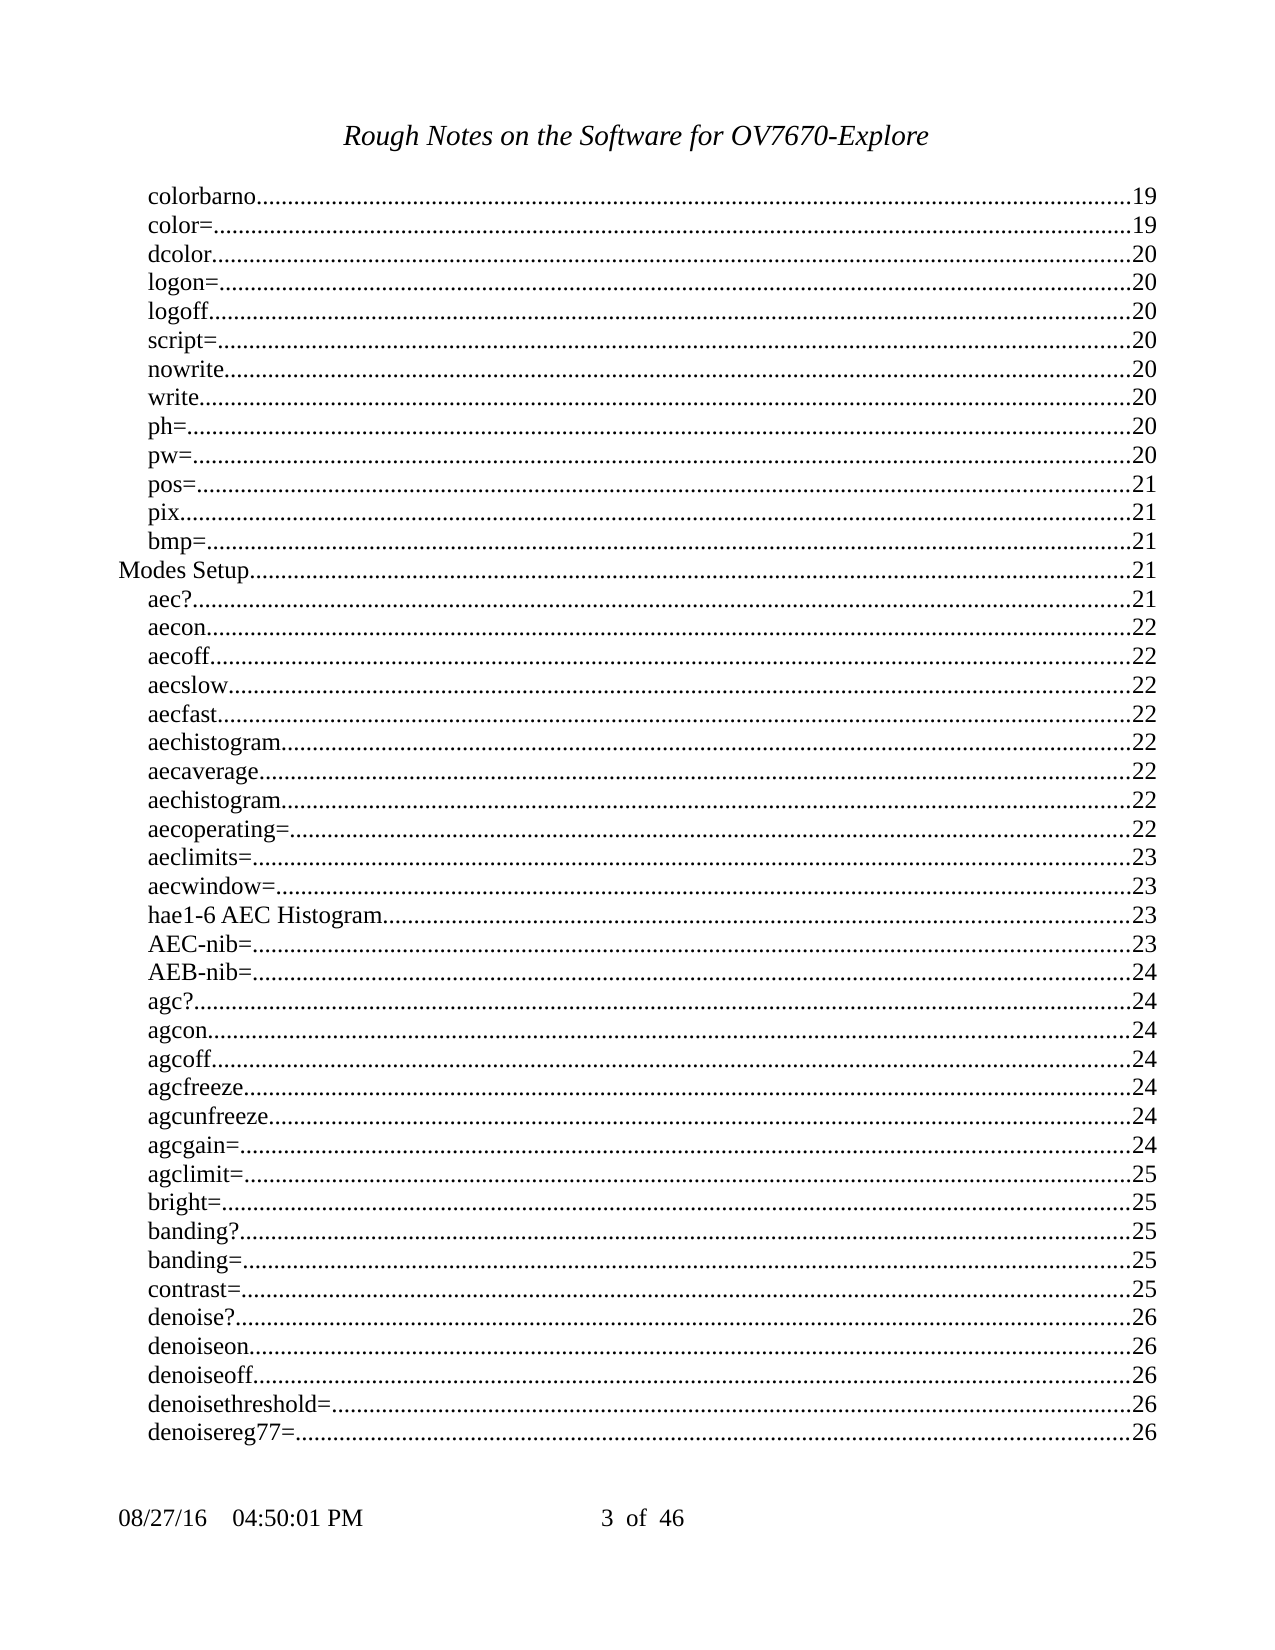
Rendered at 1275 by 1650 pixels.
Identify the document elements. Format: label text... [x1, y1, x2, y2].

text dcolor 20 [148, 239, 1157, 267]
text aechistogram 22 [148, 727, 1157, 756]
text script= 20 [148, 325, 1157, 354]
text pix 21 [148, 497, 1157, 526]
text agcon 24 [148, 1015, 1157, 1044]
text banding= 25 [148, 1245, 1157, 1274]
text ph= 20 [148, 411, 1157, 440]
text Modes Setup 21 [118, 555, 1157, 584]
text pw= 20 [148, 440, 1157, 469]
text agcoff 24 [148, 1044, 1157, 1072]
text aecslow 22 [148, 670, 1157, 699]
text logon= 20 [148, 267, 1157, 296]
text aecoperating= 22 [148, 814, 1157, 842]
text agcunfreeze 24 [148, 1101, 1157, 1130]
text bright= 25 [148, 1187, 1157, 1216]
text aecon 22 [148, 612, 1157, 641]
text aecfast 22 [148, 699, 1157, 727]
text logoff 20 [148, 296, 1157, 325]
text nowrite 20 [148, 354, 1157, 382]
text denoisethreshold= 26 [148, 1389, 1157, 1417]
text denoisereg77= 26 [148, 1417, 1157, 1446]
text agcfreeze 24 [148, 1072, 1157, 1101]
text agc? 24 [148, 986, 1157, 1015]
text write 20 [148, 382, 1157, 411]
text denoise? 26 [148, 1302, 1157, 1331]
text agcgain= 24 [148, 1130, 1157, 1159]
text aechistogram 22 [148, 785, 1157, 814]
text AEC-nib= 23 [148, 929, 1157, 957]
text hae1-6 AEC Histogram 23 [148, 900, 1157, 929]
text contrast= 25 [148, 1274, 1157, 1302]
text agclimit= 25 [148, 1159, 1157, 1187]
text aecoff 22 [148, 641, 1157, 670]
text aecwindow= 23 [148, 871, 1157, 900]
text pos= 21 [148, 469, 1157, 497]
text banding? 25 [148, 1216, 1157, 1245]
text aec? 21 [148, 584, 1157, 612]
text color= 19 [148, 210, 1157, 239]
text bmp= 21 [148, 526, 1157, 555]
text aecaverage 22 [148, 756, 1157, 785]
text denoiseon 26 [148, 1331, 1157, 1360]
text aeclimits= 23 [148, 842, 1157, 871]
text AEB-nib= 24 [148, 957, 1157, 986]
text denoiseoff 26 [148, 1360, 1157, 1389]
text colorbarno 19 [148, 181, 1157, 210]
